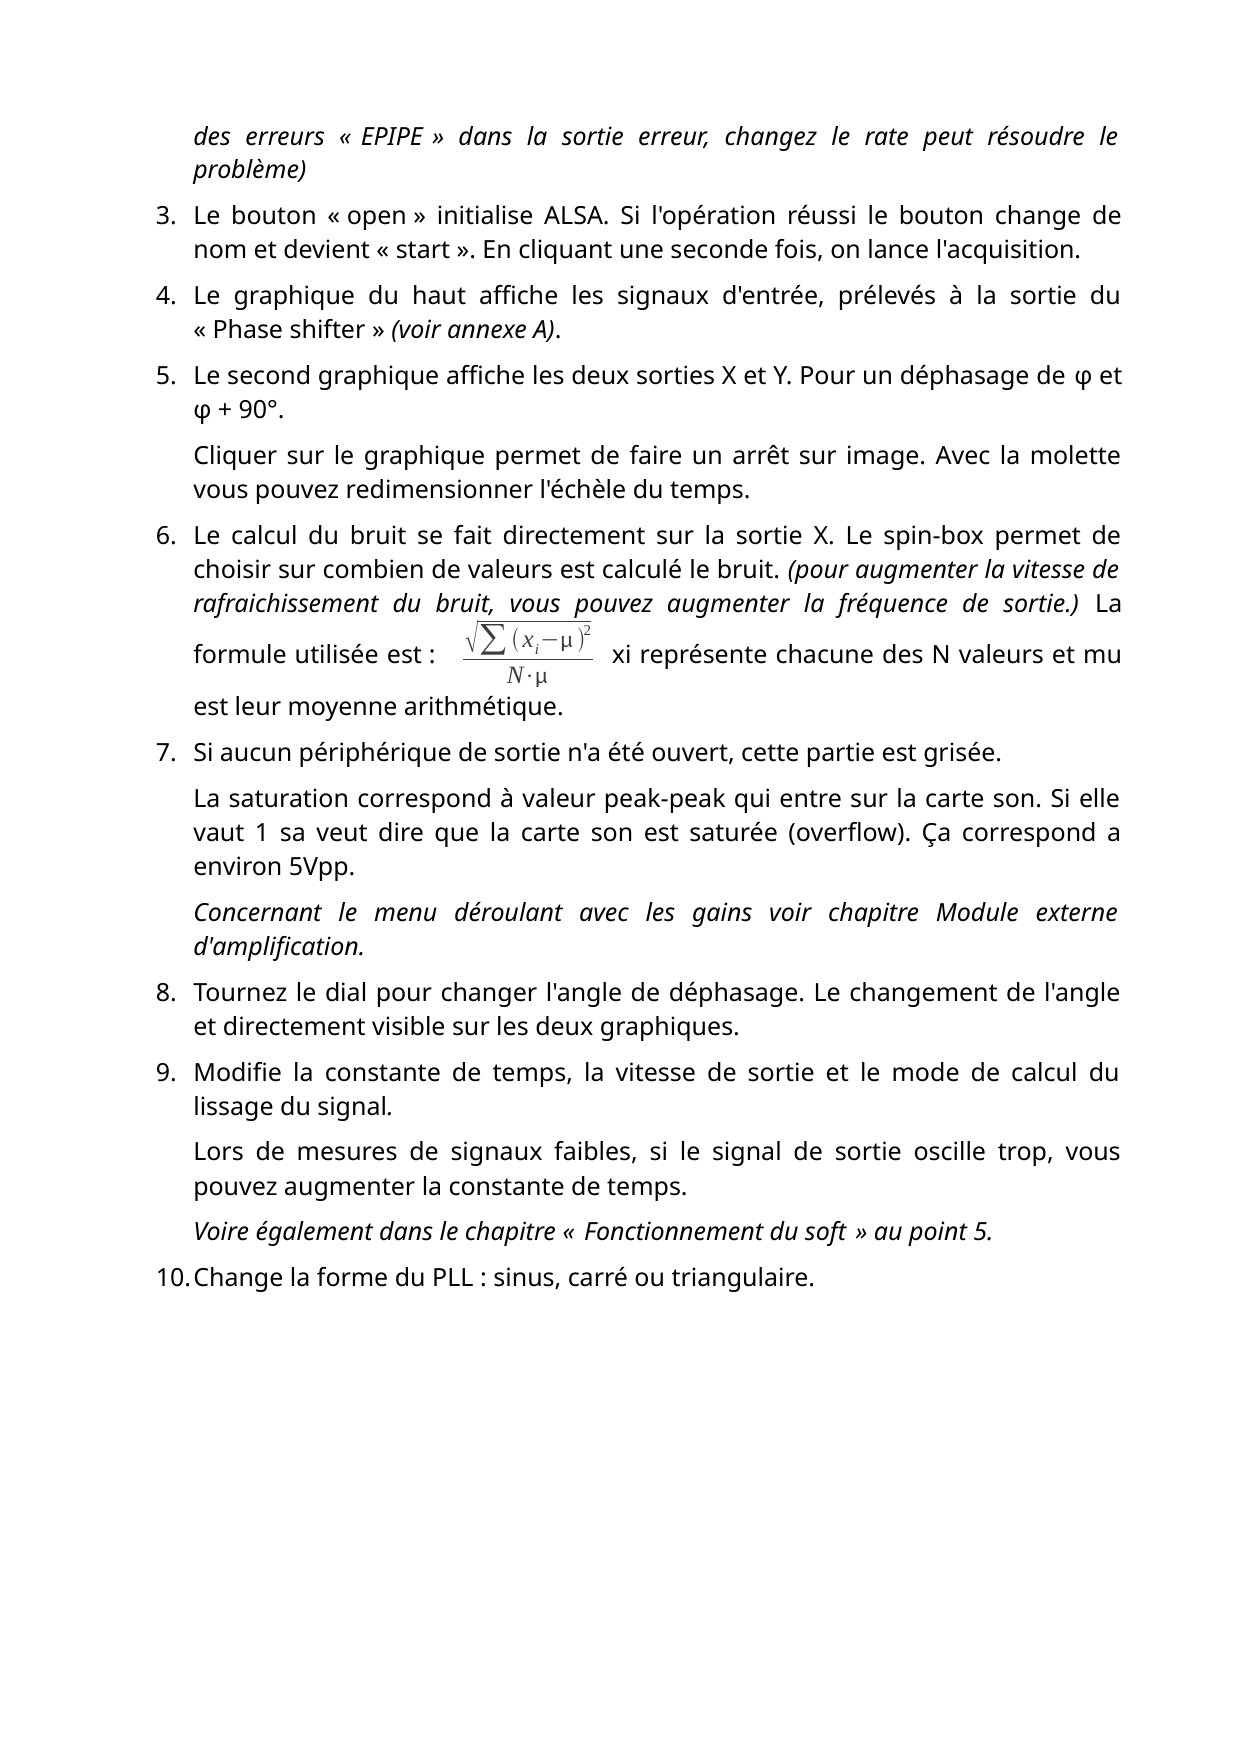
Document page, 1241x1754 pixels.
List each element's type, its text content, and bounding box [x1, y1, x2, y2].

list Le second graphique affiche les deux sorties X et Y. Pour un déphasage de φ et φ + 90°. [156, 358, 1122, 426]
list Le calcul du bruit se fait directement sur la sortie X. Le spin-box permet de choisir sur combien de valeurs est calculé le bruit. (pour augmenter la vitesse de rafraichissement du bruit, vous pouvez augmenter la fréquence de sortie.) La formule utilisée est : xi représente chacune des N valeurs et mu est leur moyenne arithmétique. [156, 518, 1122, 723]
list Si aucun périphérique de sortie n'a été ouvert, cette partie est grisée. [156, 734, 1122, 769]
list Voire également dans le chapitre « Fonctionnement du soft » au point 5. [156, 1214, 1122, 1248]
list Lors de mesures de signaux faibles, si le signal de sortie oscille trop, vous pouvez augmenter la constante de temps. [156, 1134, 1122, 1202]
list des erreurs « EPIPE » dans la sortie erreur, changez le rate peut résoudre le problème) [156, 118, 1122, 186]
list La saturation correspond à valeur peak-peak qui entre sur la carte son. Si elle vaut 1 sa veut dire que la carte son est saturée (overflow). Ça correspond a environ 5Vpp. [156, 780, 1122, 883]
list Tournez le dial pour changer l'angle de déphasage. Le changement de l'angle et directement visible sur les deux graphiques. [156, 974, 1122, 1042]
list Le graphique du haut affiche les signaux d'entrée, prélevés à la sortie du « Phase shifter » (voir annexe A). [156, 278, 1122, 346]
list Modifie la constante de temps, la vitesse de sortie et le mode de calcul du lissage du signal. [156, 1054, 1122, 1122]
list Change la forme du PLL : sinus, carré ou triangulaire. [156, 1260, 1122, 1294]
list Cliquer sur le graphique permet de faire un arrêt sur image. Avec la molette vous pouvez redimensionner l'échèle du temps. [156, 438, 1122, 506]
list Le bouton « open » initialise ALSA. Si l'opération réussi le bouton change de nom et devient « start ». En cliquant une seconde fois, on lance l'acquisition. [156, 198, 1122, 266]
list Concernant le menu déroulant avec les gains voir chapitre Module externe d'amplification. [156, 894, 1122, 962]
